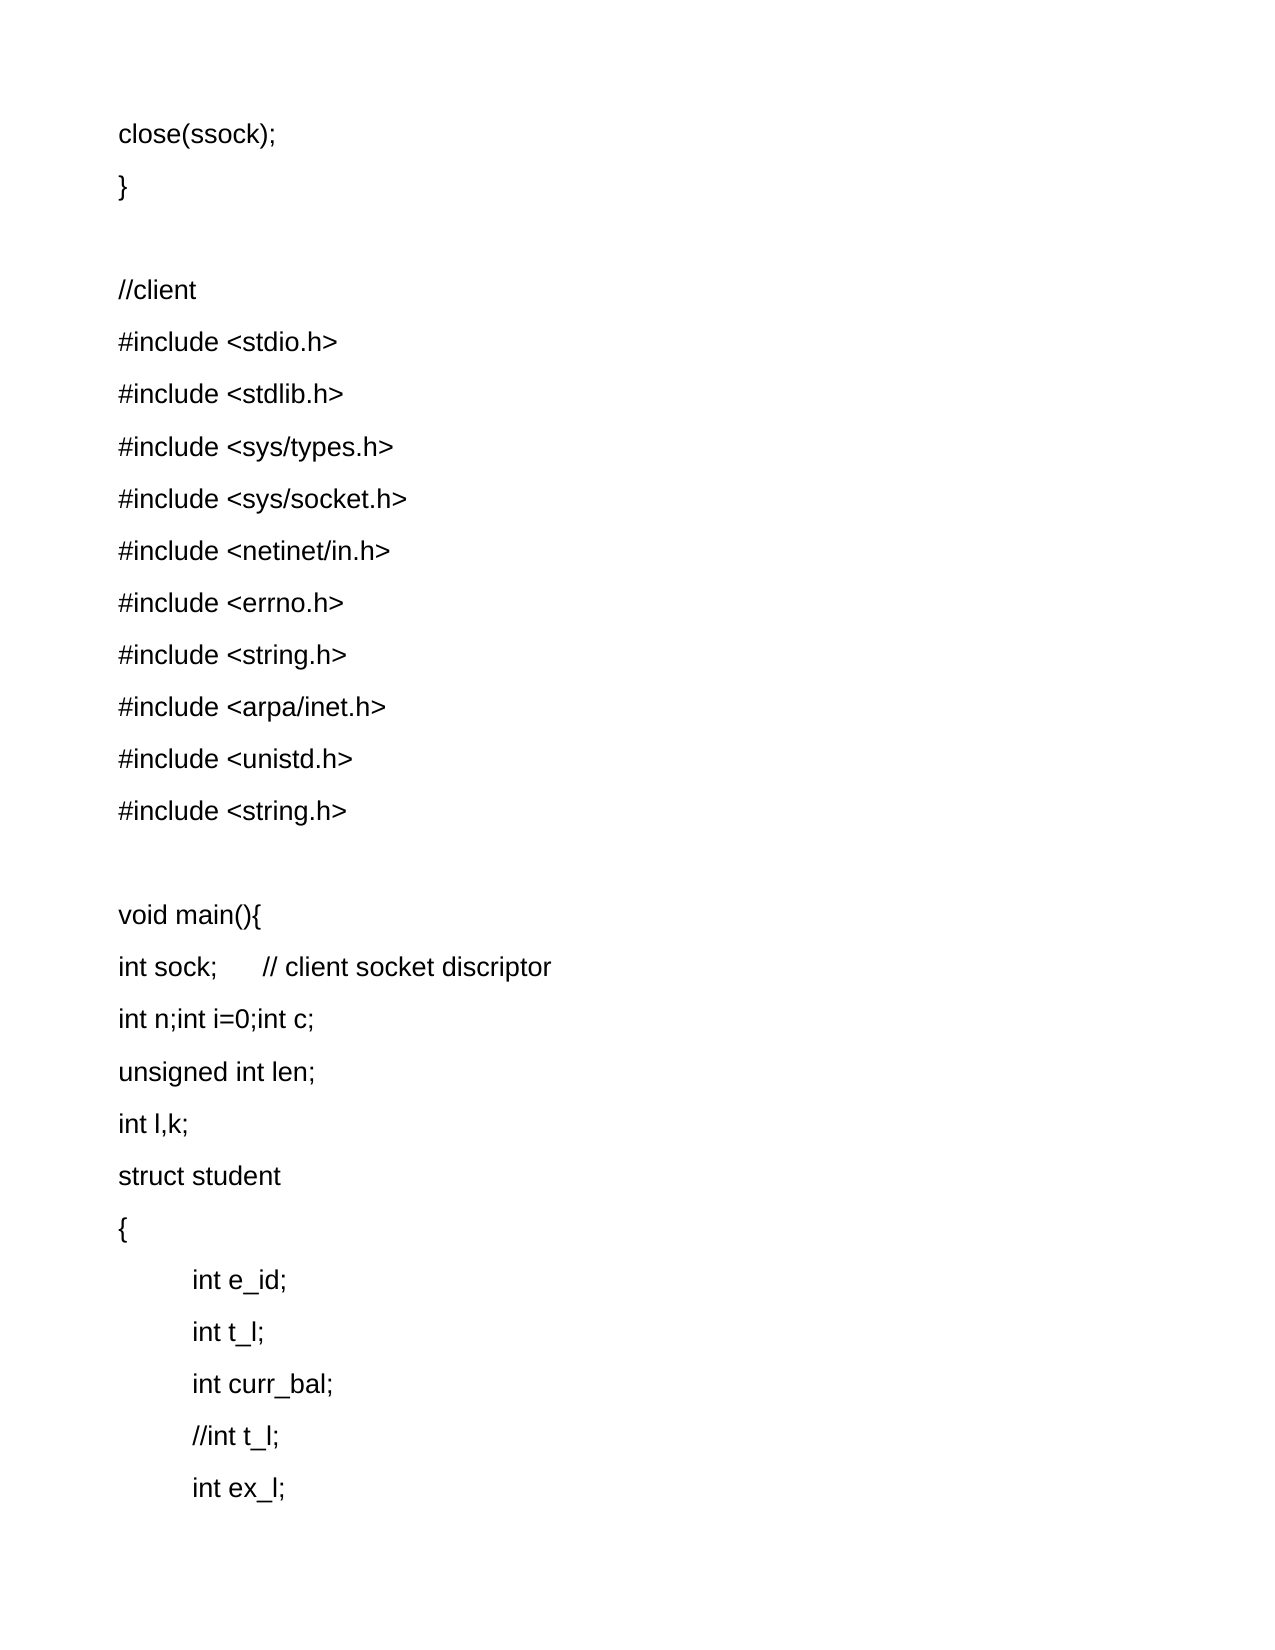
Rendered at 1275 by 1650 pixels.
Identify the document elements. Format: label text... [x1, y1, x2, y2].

text int e_id; [118, 1264, 1157, 1295]
text unsigned int len; [118, 1056, 1157, 1087]
text } [118, 170, 1157, 201]
text #include <stdio.h> [118, 326, 1157, 358]
text #include <stdlib.h> [118, 378, 1157, 410]
text #include <arpa/inet.h> [118, 691, 1157, 722]
text void main(){ [118, 899, 1157, 931]
text //client [118, 274, 1157, 306]
text #include <string.h> [118, 639, 1157, 670]
text close(ssock); [118, 118, 1157, 149]
text #include <string.h> [118, 795, 1157, 826]
text #include <sys/socket.h> [118, 483, 1157, 514]
text struct student [118, 1160, 1157, 1191]
text #include <unistd.h> [118, 743, 1157, 774]
text int curr_bal; [118, 1368, 1157, 1399]
text { [118, 1212, 1157, 1243]
text #include <netinet/in.h> [118, 535, 1157, 566]
text int ex_l; [118, 1472, 1157, 1503]
text //int t_l; [118, 1420, 1157, 1451]
text int l,k; [118, 1108, 1157, 1139]
text int t_l; [118, 1316, 1157, 1347]
text #include <sys/types.h> [118, 431, 1157, 462]
text int sock; // client socket discriptor [118, 951, 1157, 983]
text int n;int i=0;int c; [118, 1003, 1157, 1035]
text #include <errno.h> [118, 587, 1157, 618]
